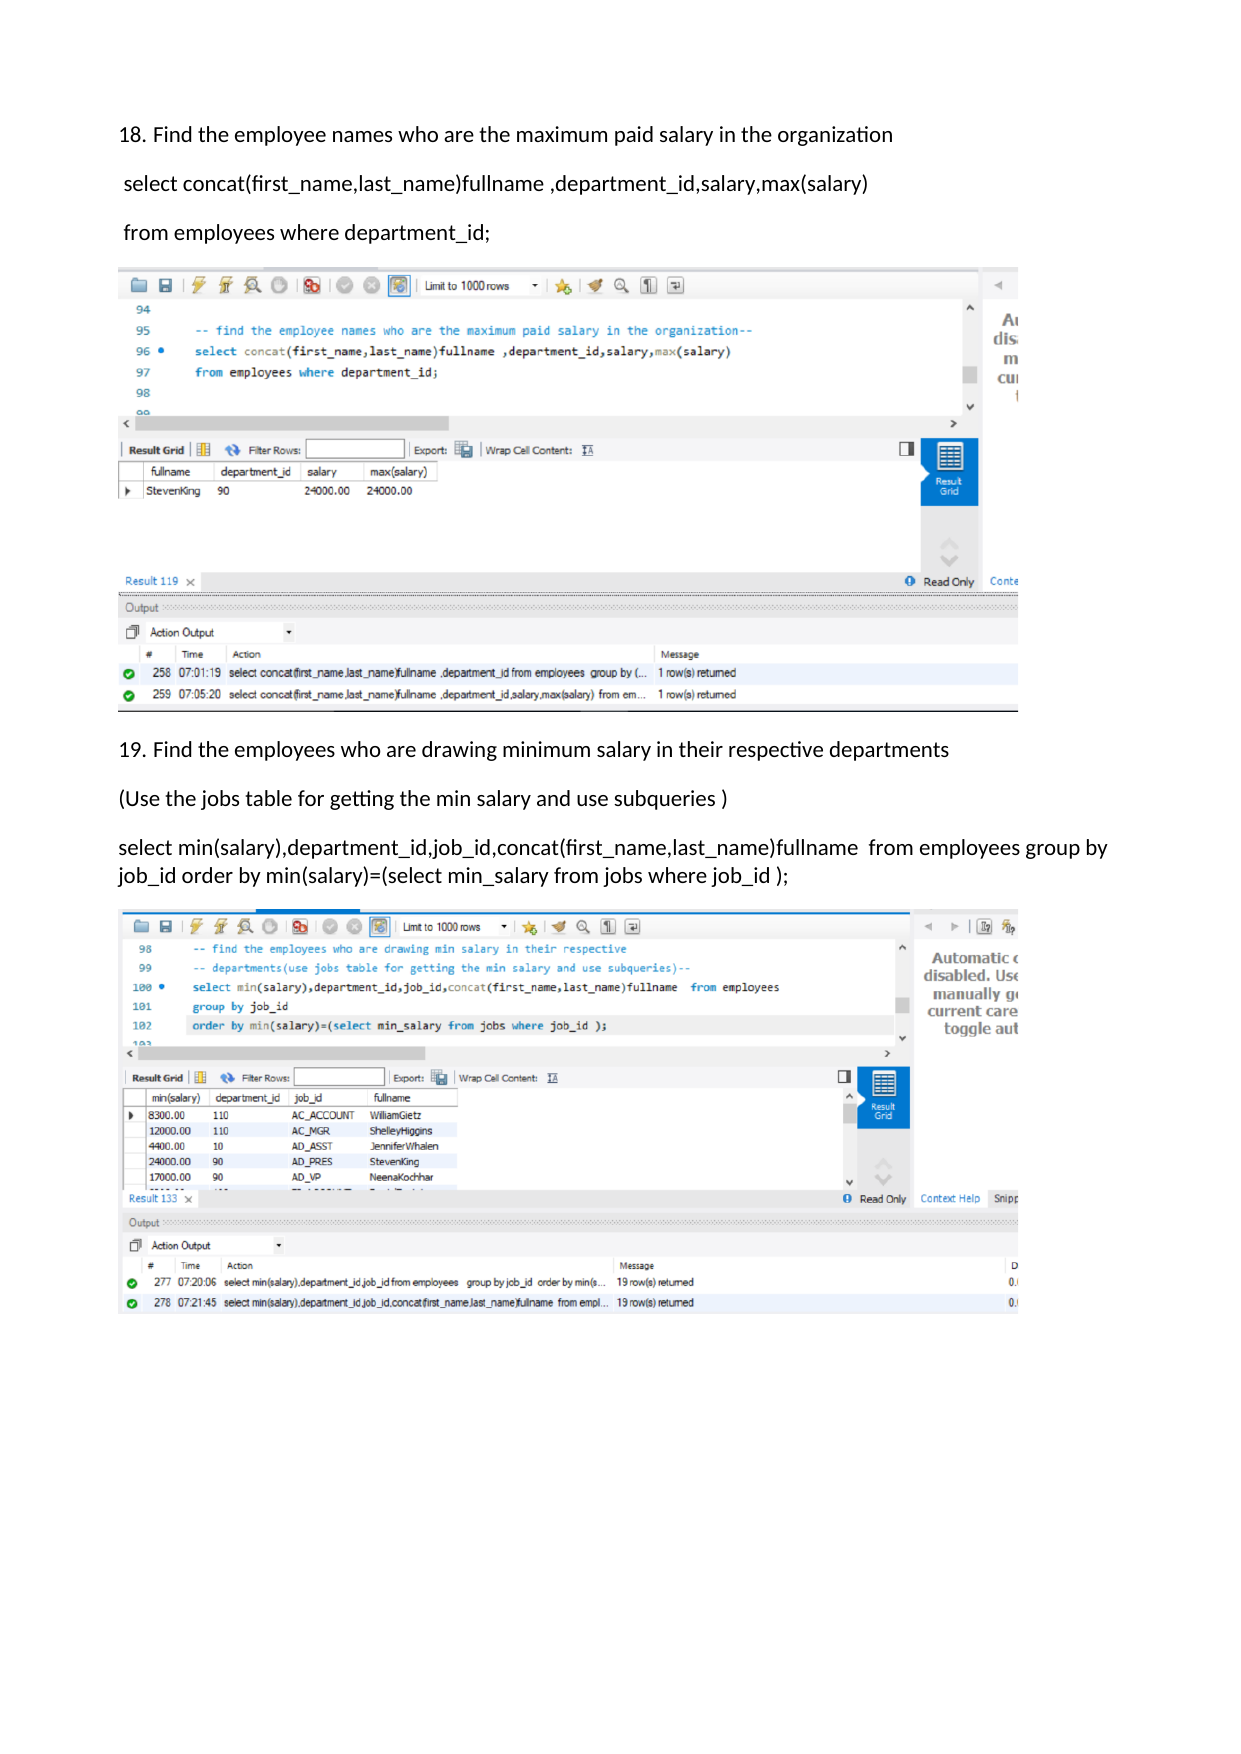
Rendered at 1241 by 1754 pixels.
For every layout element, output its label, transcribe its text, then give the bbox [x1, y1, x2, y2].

text 19. Find the employees who are drawing minimum salary in their respective departments [118, 733, 1122, 763]
text (Use the jobs table for getting the min salary and use subqueries ) [118, 784, 1122, 812]
text select concat(first_name,last_name)fullname ,department_id,salary,max(salary) [118, 169, 1122, 197]
text 18. Find the employee names who are the maximum paid salary in the organization [118, 118, 1122, 149]
text select min(salary),department_id,job_id,concat(first_name,last_name)fullname from employees group by job_id order by min(salary)=(select min_salary from jobs where job_id ); [118, 833, 1122, 889]
text from employees where department_id; [118, 218, 1122, 246]
